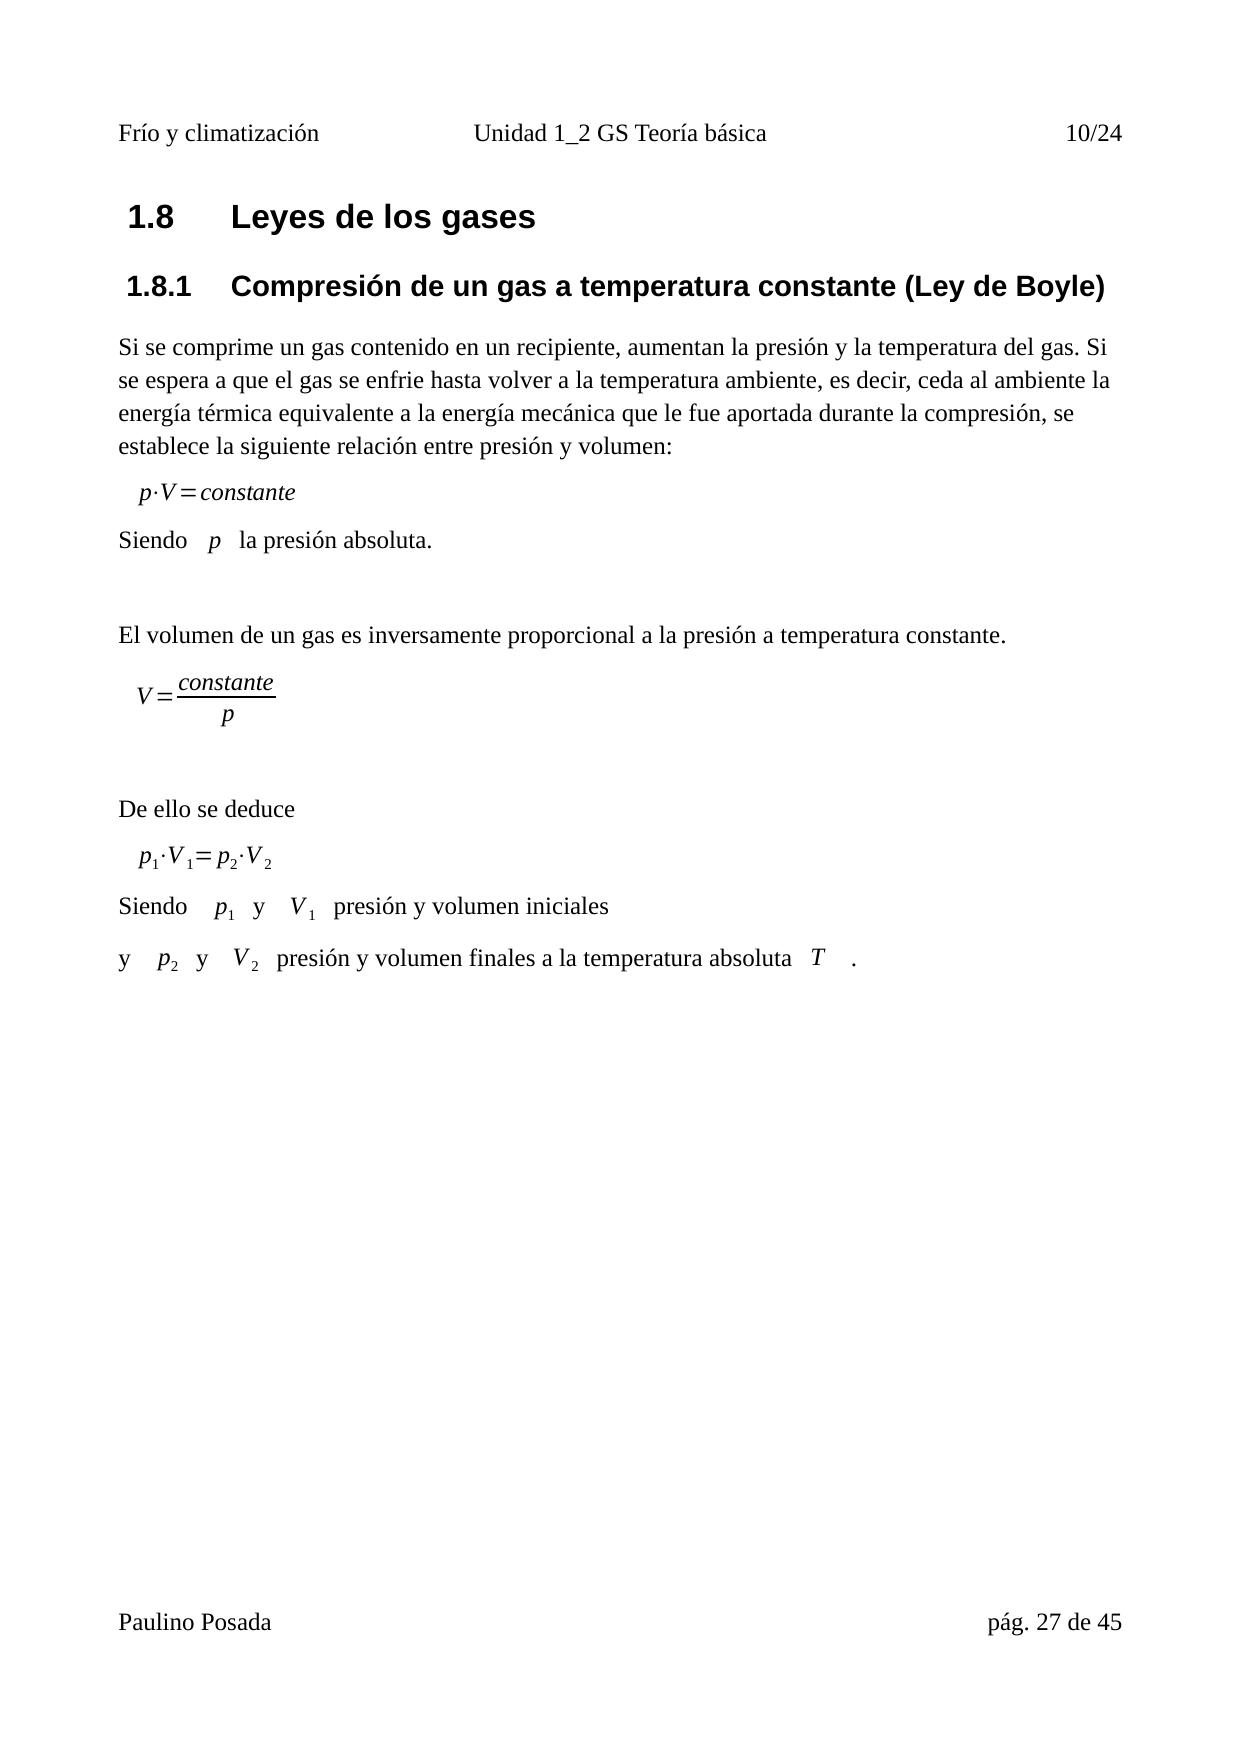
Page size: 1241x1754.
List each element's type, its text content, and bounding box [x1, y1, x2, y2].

text y y presión y volumen finales a la temperatura absoluta . [118, 943, 1122, 975]
text El volumen de un gas es inversamente proporcional a la presión a temperatura constante. [118, 621, 1122, 649]
text Si se comprime un gas contenido en un recipiente, aumentan la presión y la temperatura del gas. Si se espera a que el gas se enfrie hasta volver a la temperatura ambiente, es decir, ceda al ambiente la energía térmica equivalente a la energía mecánica que le fue aportada durante la compresión, se establece la siguiente relación entre presión y volumen: [118, 332, 1122, 460]
subtitle Compresión de un gas a temperatura constante (Ley de Boyle) [118, 269, 1122, 303]
text Siendo y presión y volumen iniciales [118, 891, 1122, 924]
text Siendola presión absoluta. [118, 525, 1122, 554]
subtitle Leyes de los gases [118, 197, 1122, 236]
text De ello se deduce [118, 794, 1122, 822]
